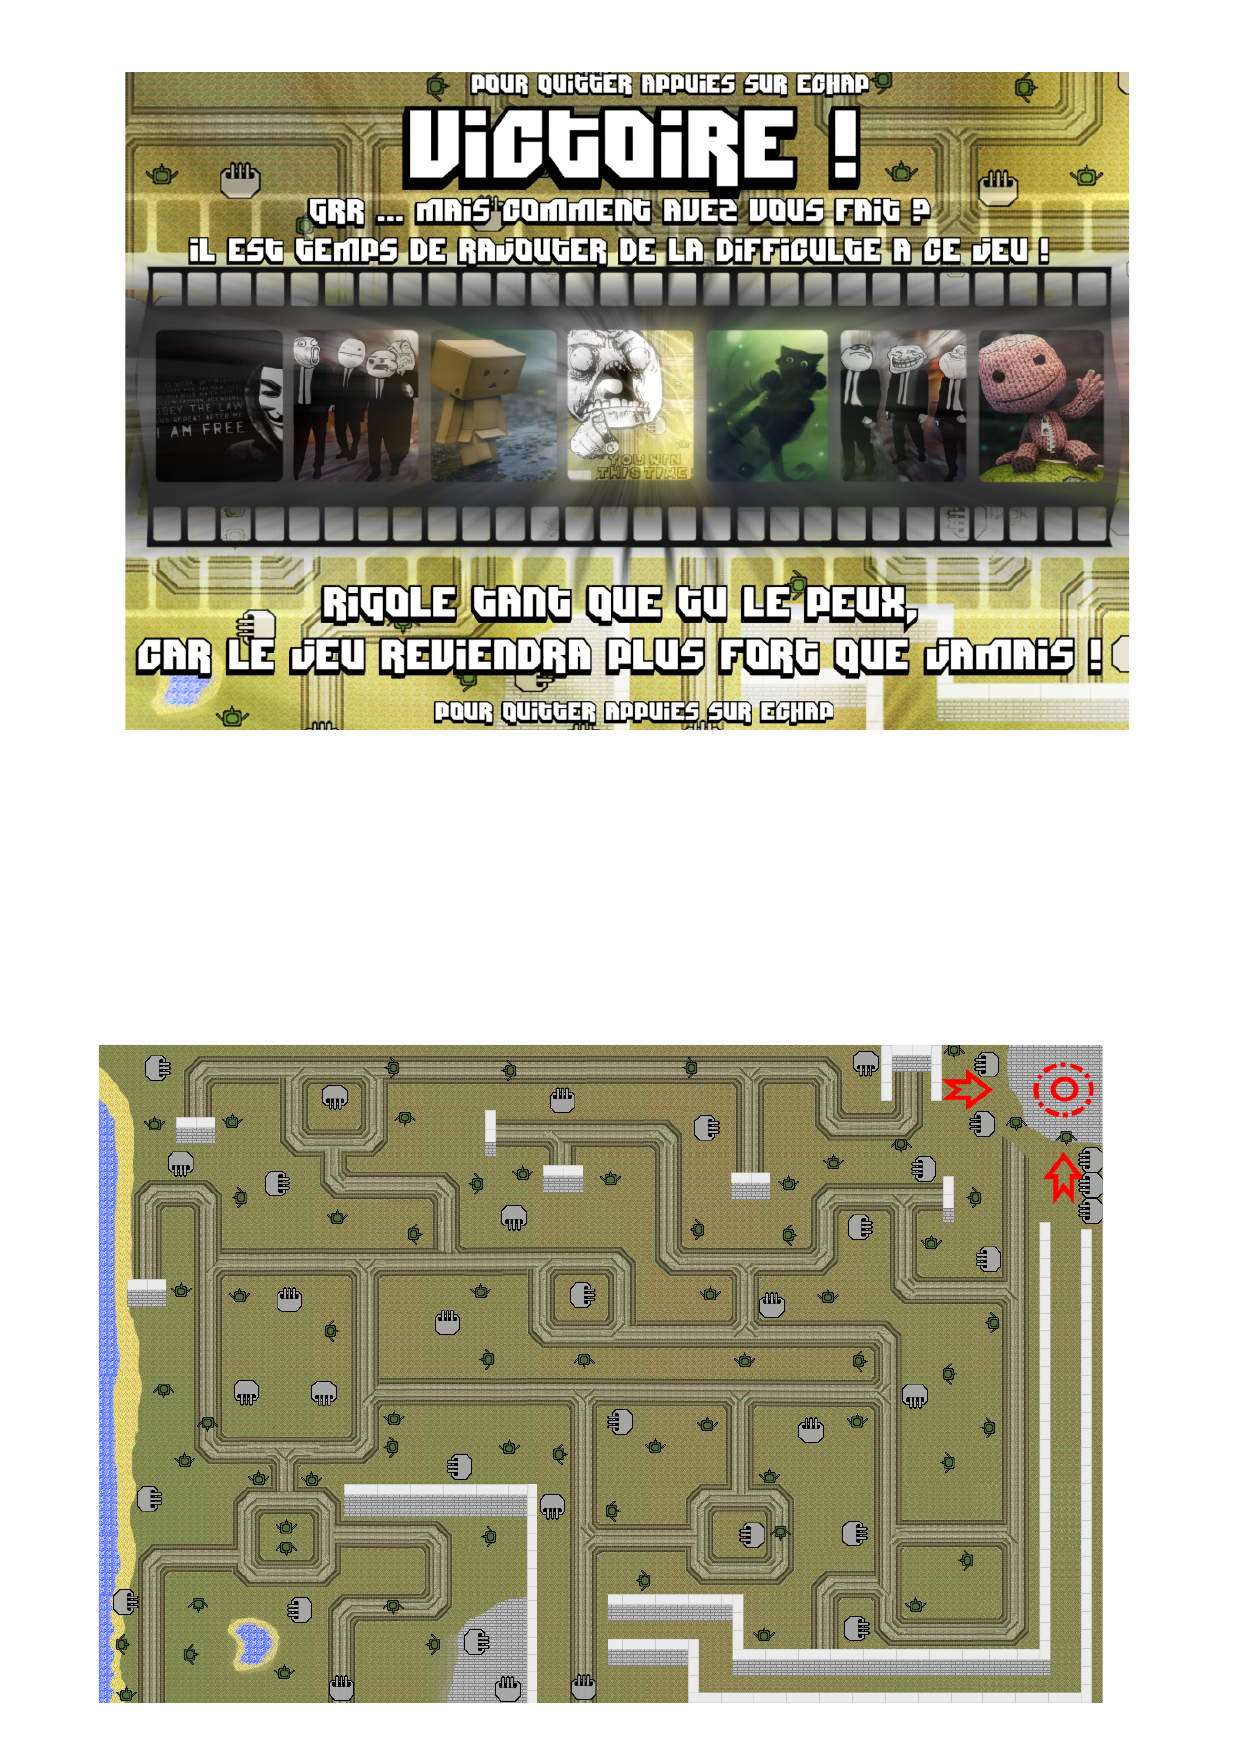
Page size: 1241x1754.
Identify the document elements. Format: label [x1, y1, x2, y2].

picture [98, 1045, 1103, 1703]
picture [125, 72, 1130, 730]
